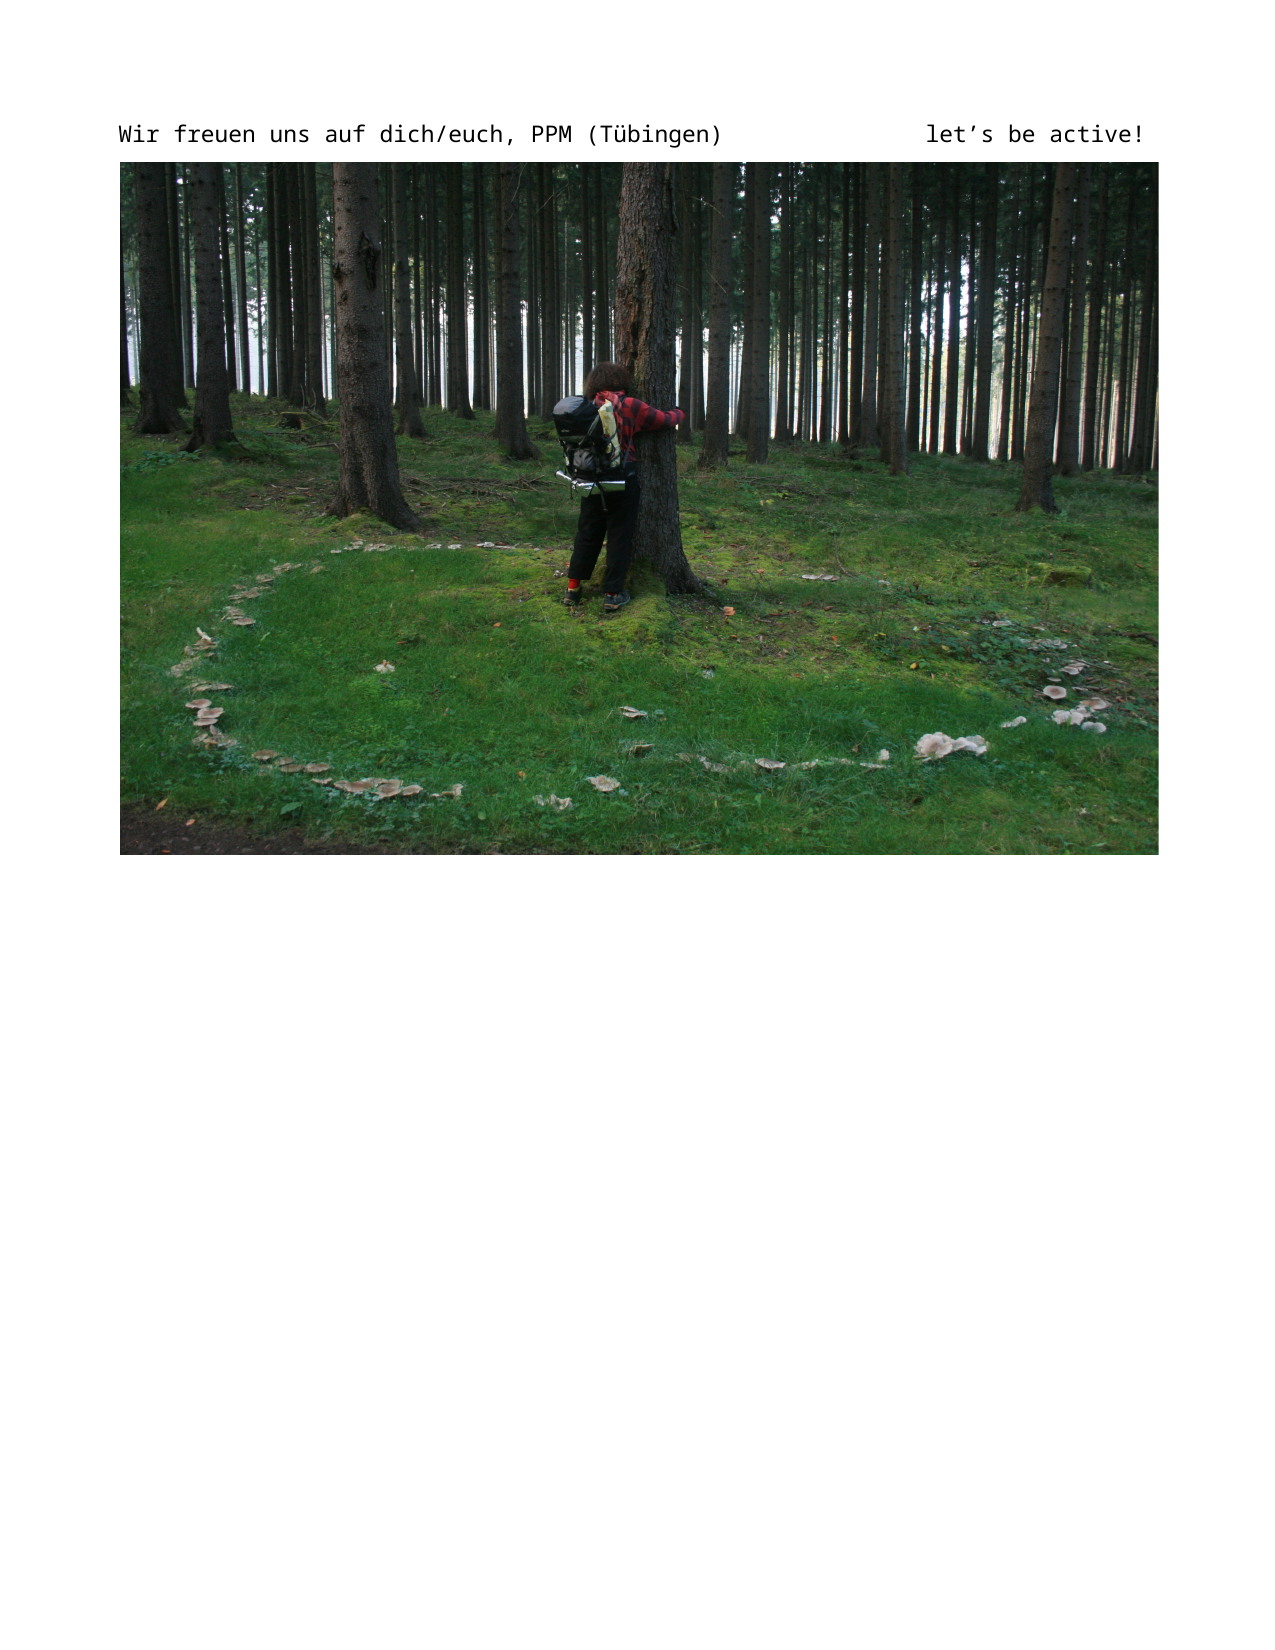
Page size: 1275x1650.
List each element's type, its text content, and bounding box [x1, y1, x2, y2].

picture [120, 162, 1159, 855]
text Wir freuen uns auf dich/euch, PPM (Tübingen) let’s be active! [118, 118, 1157, 149]
